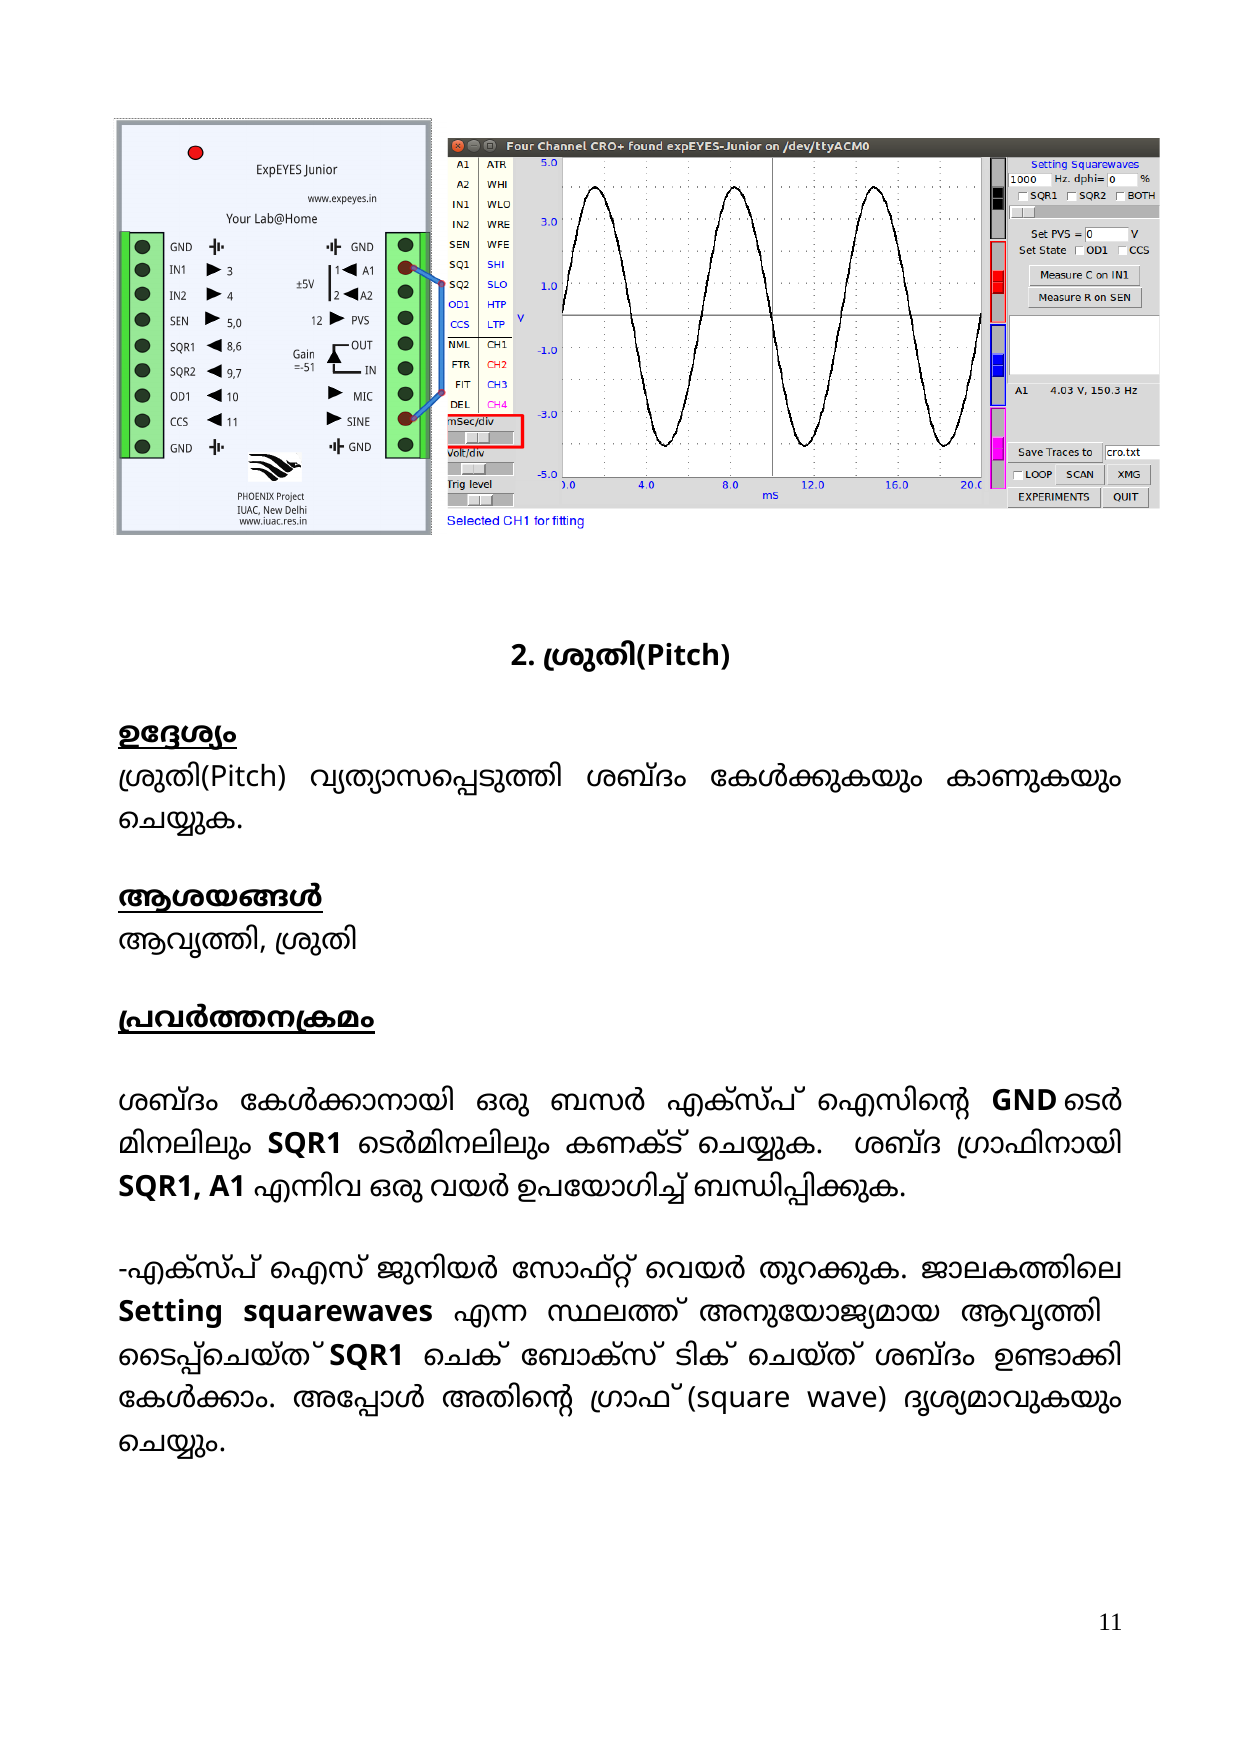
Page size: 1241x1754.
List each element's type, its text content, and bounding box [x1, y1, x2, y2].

text ആശയങ്ങള്‍ [118, 881, 1122, 918]
text പ്രവര്‍ത്തനക്രമം [118, 1001, 1122, 1039]
picture [113, 118, 1160, 535]
text -എക്സ്പ് ഐസ് ജുനിയര്‍ സോഫ്റ്റ് വെയര്‍ തുറക്കുക. ജാലകത്തിലെ Setting squarewaves എന്ന സ്ഥലത്ത് അനുയോജ്യമായ ആവൃത്തി ‍ടൈപ്പ്ചെയ്ത് SQR1 ചെക് ബോക്സ് ടിക് ചെയ്ത് ശബ്ദം ഉണ്ടാക്കി കേള്‍ക്കാം. അപ്പോള്‍ അതിന്റെ ഗ്രാഫ് (square wave) ദൃശ്യമാവുകയും ചെയ്യും. [118, 1248, 1122, 1463]
text ശബ്ദം കേള്‍ക്കാനായി ഒരു ബസര്‍ എക്സ്പ് ഐസിന്റെ GNDടെര്‍മിനലിലും SQR1 ടെര്‍മിനലിലും കണക്ട് ചെയ്യുക. ശബ്ദ ഗ്രാഫിനായി SQR1, A1 എന്നിവ ഒരു വയര്‍ ഉപയോഗിച്ച് ബന്ധിപ്പിക്കുക. [118, 1079, 1122, 1208]
text ആവൃത്തി, ശ്രുതി [118, 918, 1122, 962]
text ഉദ്ദേശ്യം [118, 717, 1122, 755]
text ശ്രുതി(Pitch) വ്യത്യാസപ്പെടുത്തി ശബ്ദം കേള്‍ക്കുകയും കാണുകയും ചെയ്യുക. [118, 755, 1122, 841]
text 2. ശ്രുതി(Pitch) [118, 634, 1122, 677]
